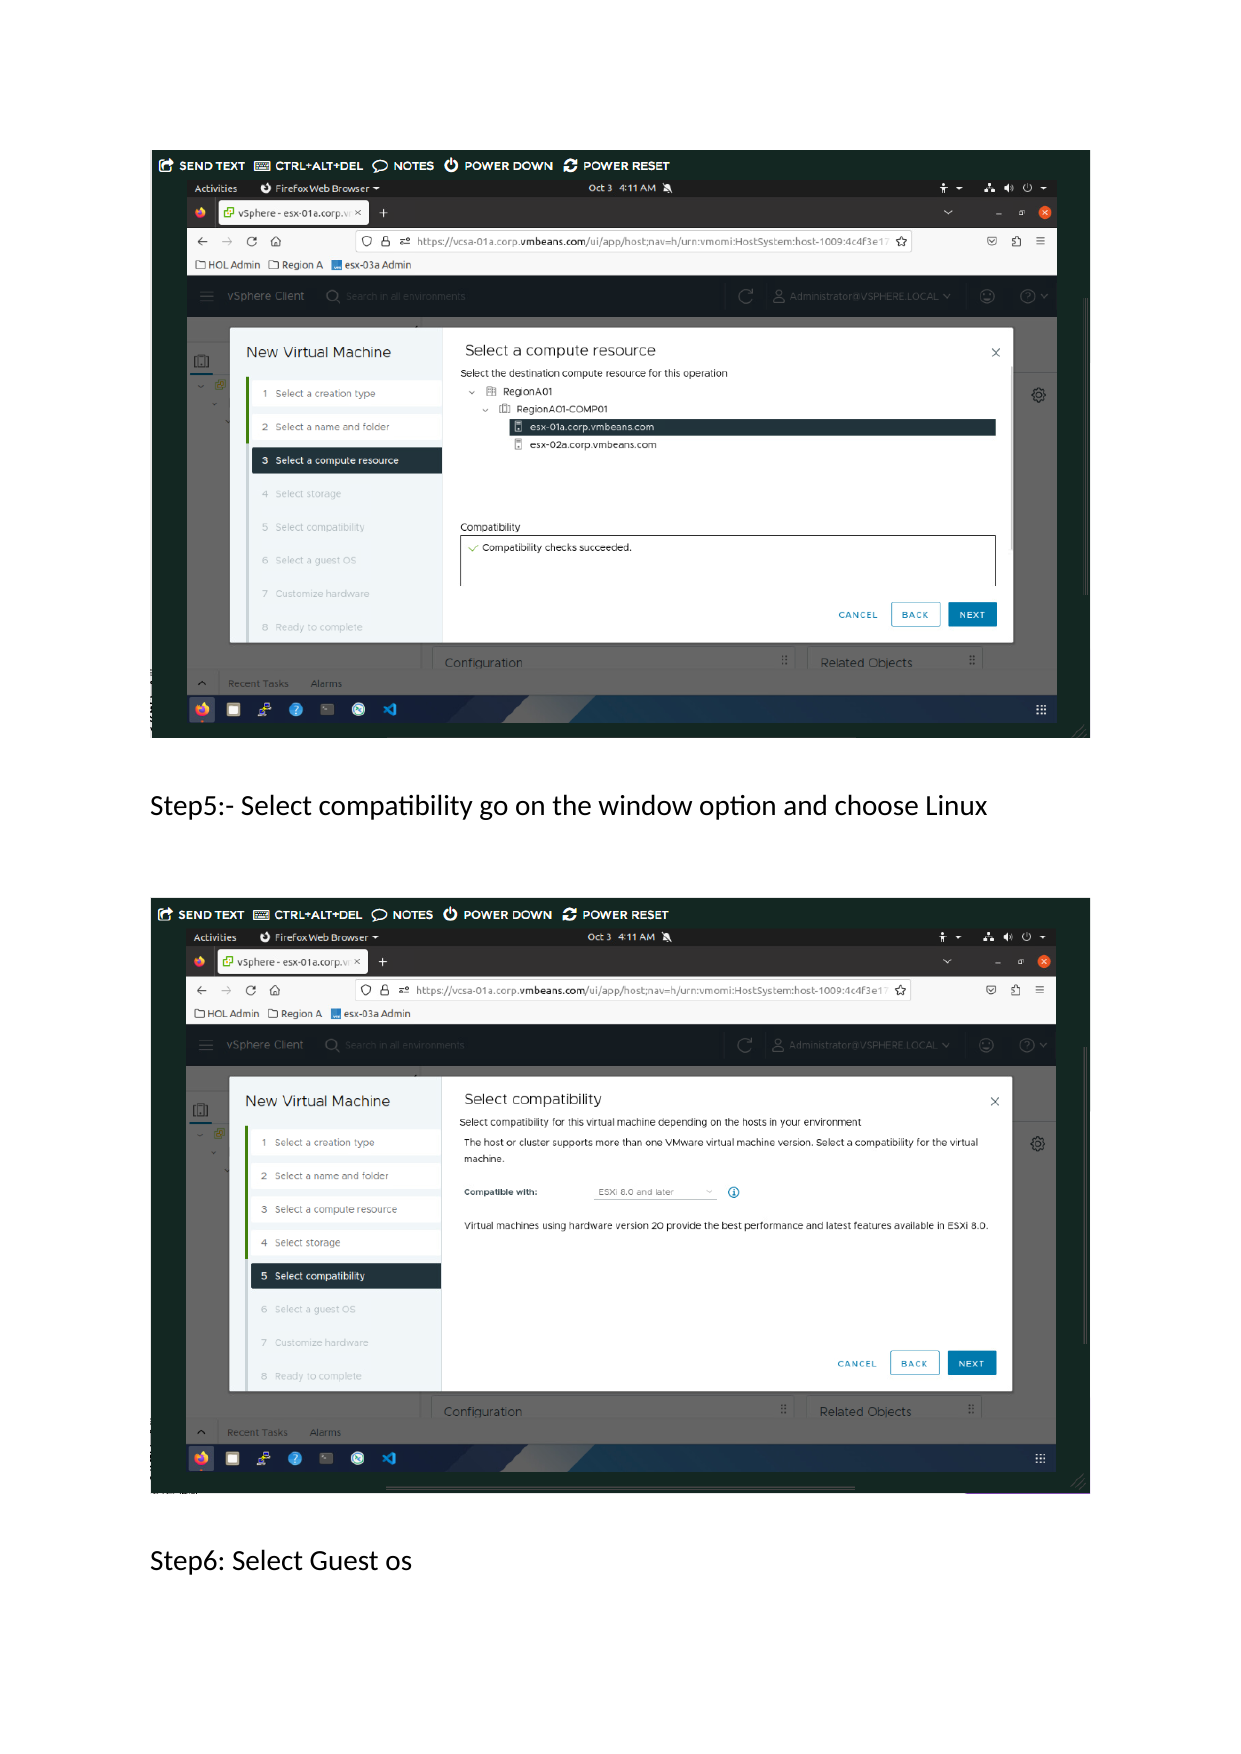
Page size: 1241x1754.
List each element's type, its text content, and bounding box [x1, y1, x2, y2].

picture [150, 150, 1091, 738]
picture [150, 897, 1091, 1494]
text Step6: Select Guest os [150, 1542, 1090, 1578]
text Step5:- Select compatibility go on the window option and choose Linux [150, 787, 1090, 823]
